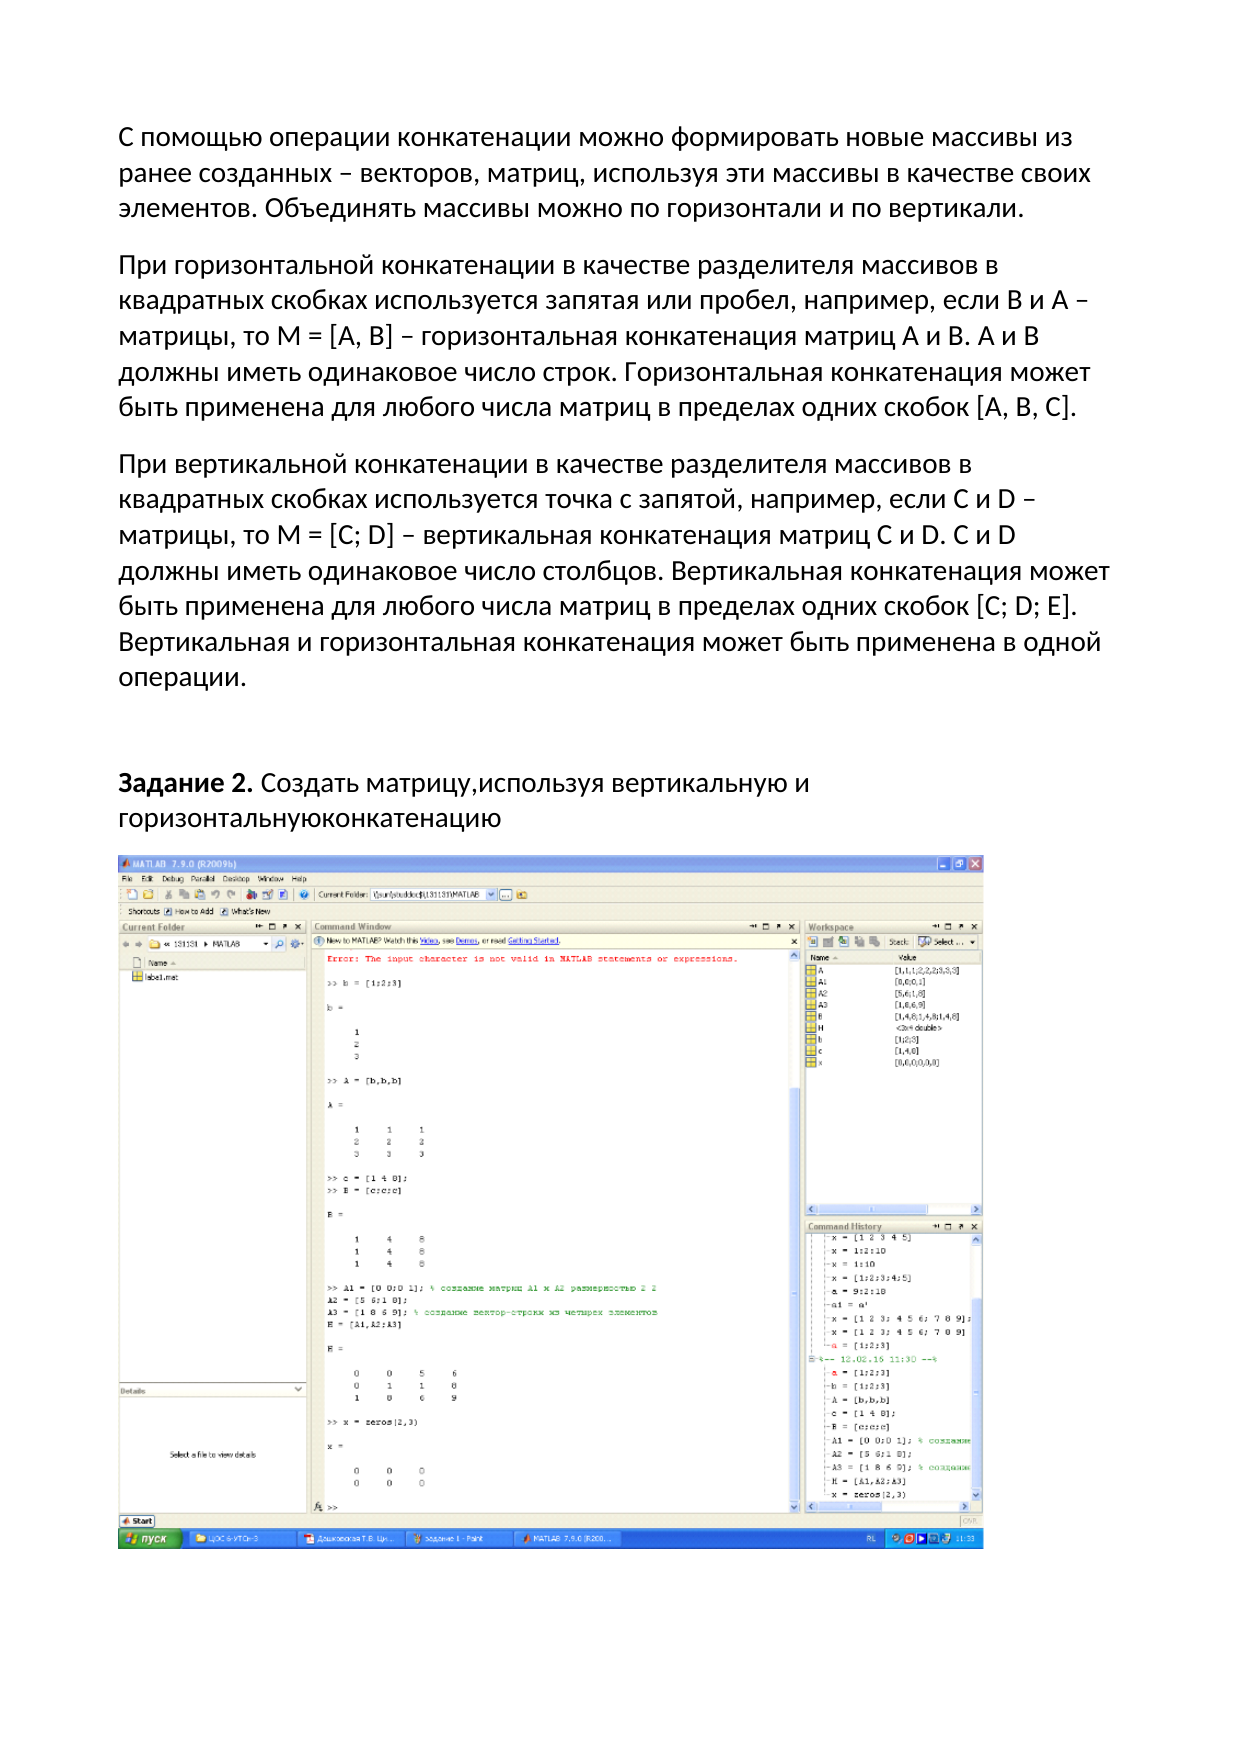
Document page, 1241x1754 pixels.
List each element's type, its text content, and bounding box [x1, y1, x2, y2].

text При горизонтальной конкатенации в качестве разделителя массивов в квадратных скобках используется запятая или пробел, например, если В и А – матрицы, то M = [А, В] – горизонтальная конкатенация матриц А и В. А и В должны иметь одинаковое число строк. Горизонтальная конкатенация может быть применена для любого числа матриц в пределах одних скобок [A, B, C]. [118, 246, 1122, 424]
text Задание 2. Создать матрицу,используя вертикальную и горизонтальнуюконкатенацию [118, 764, 1122, 835]
text С помощью операции конкатенации можно формировать новые массивы из ранее созданных – векторов, матриц, используя эти массивы в качестве своих элементов. Объединять массивы можно по горизонтали и по вертикали. [118, 118, 1122, 225]
text При вертикальной конкатенации в качестве разделителя массивов в квадратных скобках используется точка с запятой, например, если C и D – матрицы, то M = [C; D] – вертикальная конкатенация матриц C и D. C и D должны иметь одинаковое число столбцов. Вертикальная конкатенация может быть применена для любого числа матриц в пределах одних скобок [C; D; E]. Вертикальная и горизонтальная конкатенация может быть применена в одной операции. [118, 445, 1122, 694]
